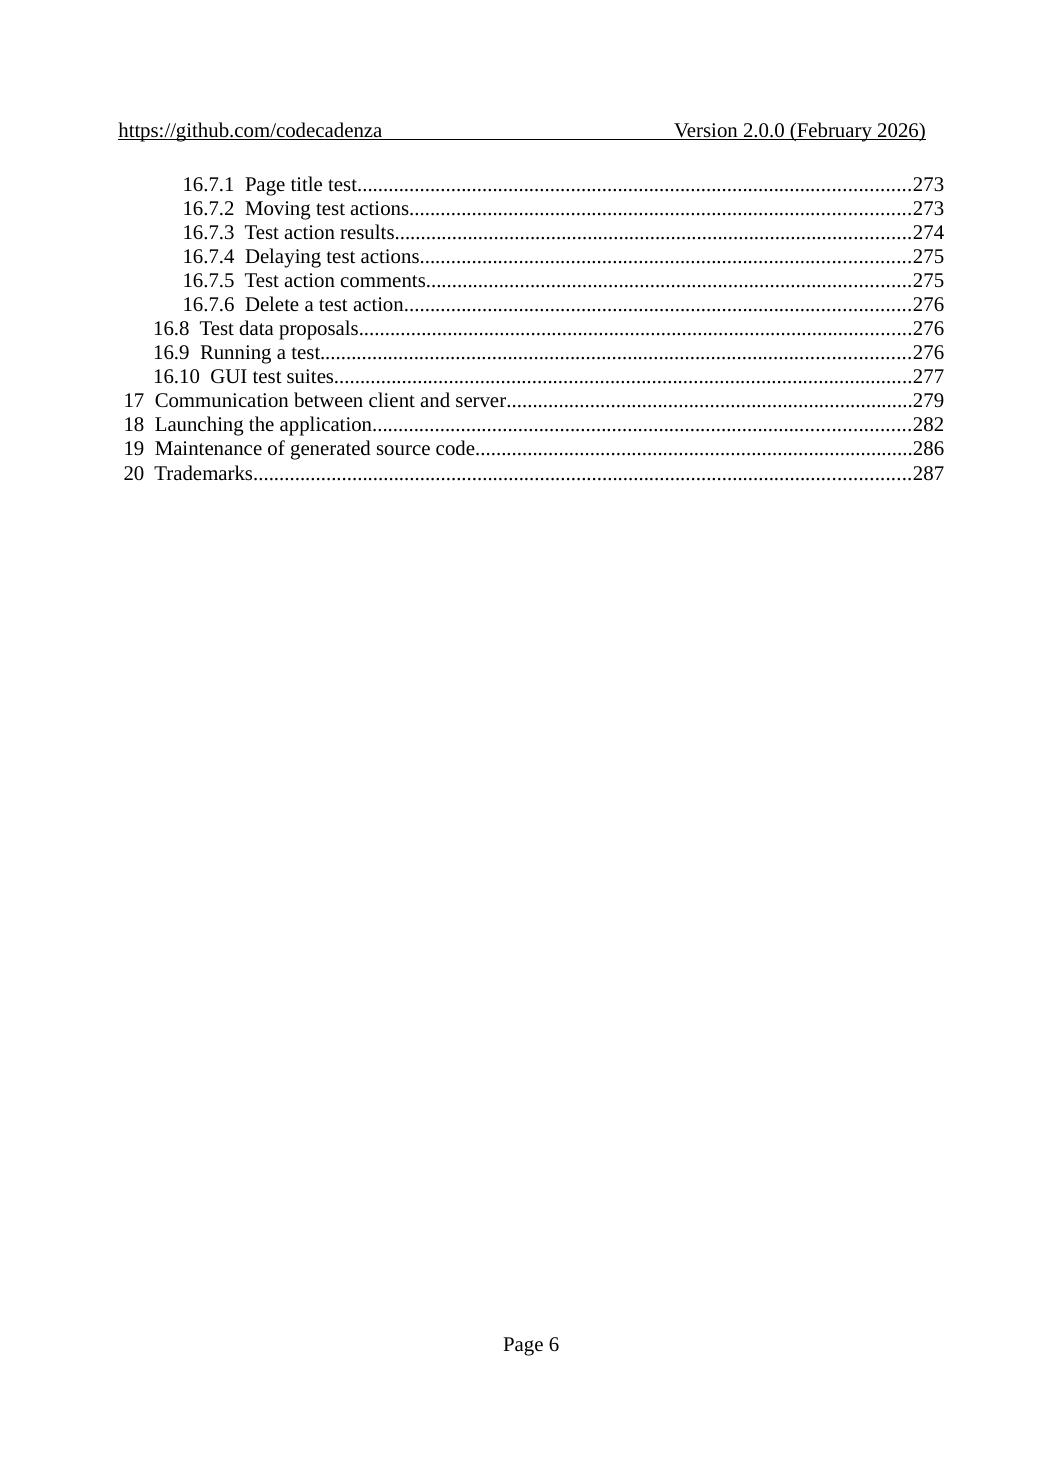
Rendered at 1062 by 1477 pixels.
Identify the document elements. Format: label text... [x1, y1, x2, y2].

text 19 Maintenance of generated source code 286 [118, 436, 944, 460]
text 16.9 Running a test 276 [148, 340, 944, 364]
text 16.7.1 Page title test 273 [177, 172, 944, 196]
text 16.7.2 Moving test actions 273 [177, 196, 944, 220]
text 16.8 Test data proposals 276 [148, 316, 944, 340]
text 16.7.4 Delaying test actions 275 [177, 244, 944, 268]
text 18 Launching the application 282 [118, 412, 944, 436]
text 16.10 GUI test suites 277 [148, 364, 944, 388]
text 17 Communication between client and server 279 [118, 388, 944, 412]
text 16.7.6 Delete a test action 276 [177, 292, 944, 316]
text 20 Trademarks 287 [118, 460, 944, 484]
text 16.7.3 Test action results 274 [177, 220, 944, 244]
text 16.7.5 Test action comments 275 [177, 268, 944, 292]
